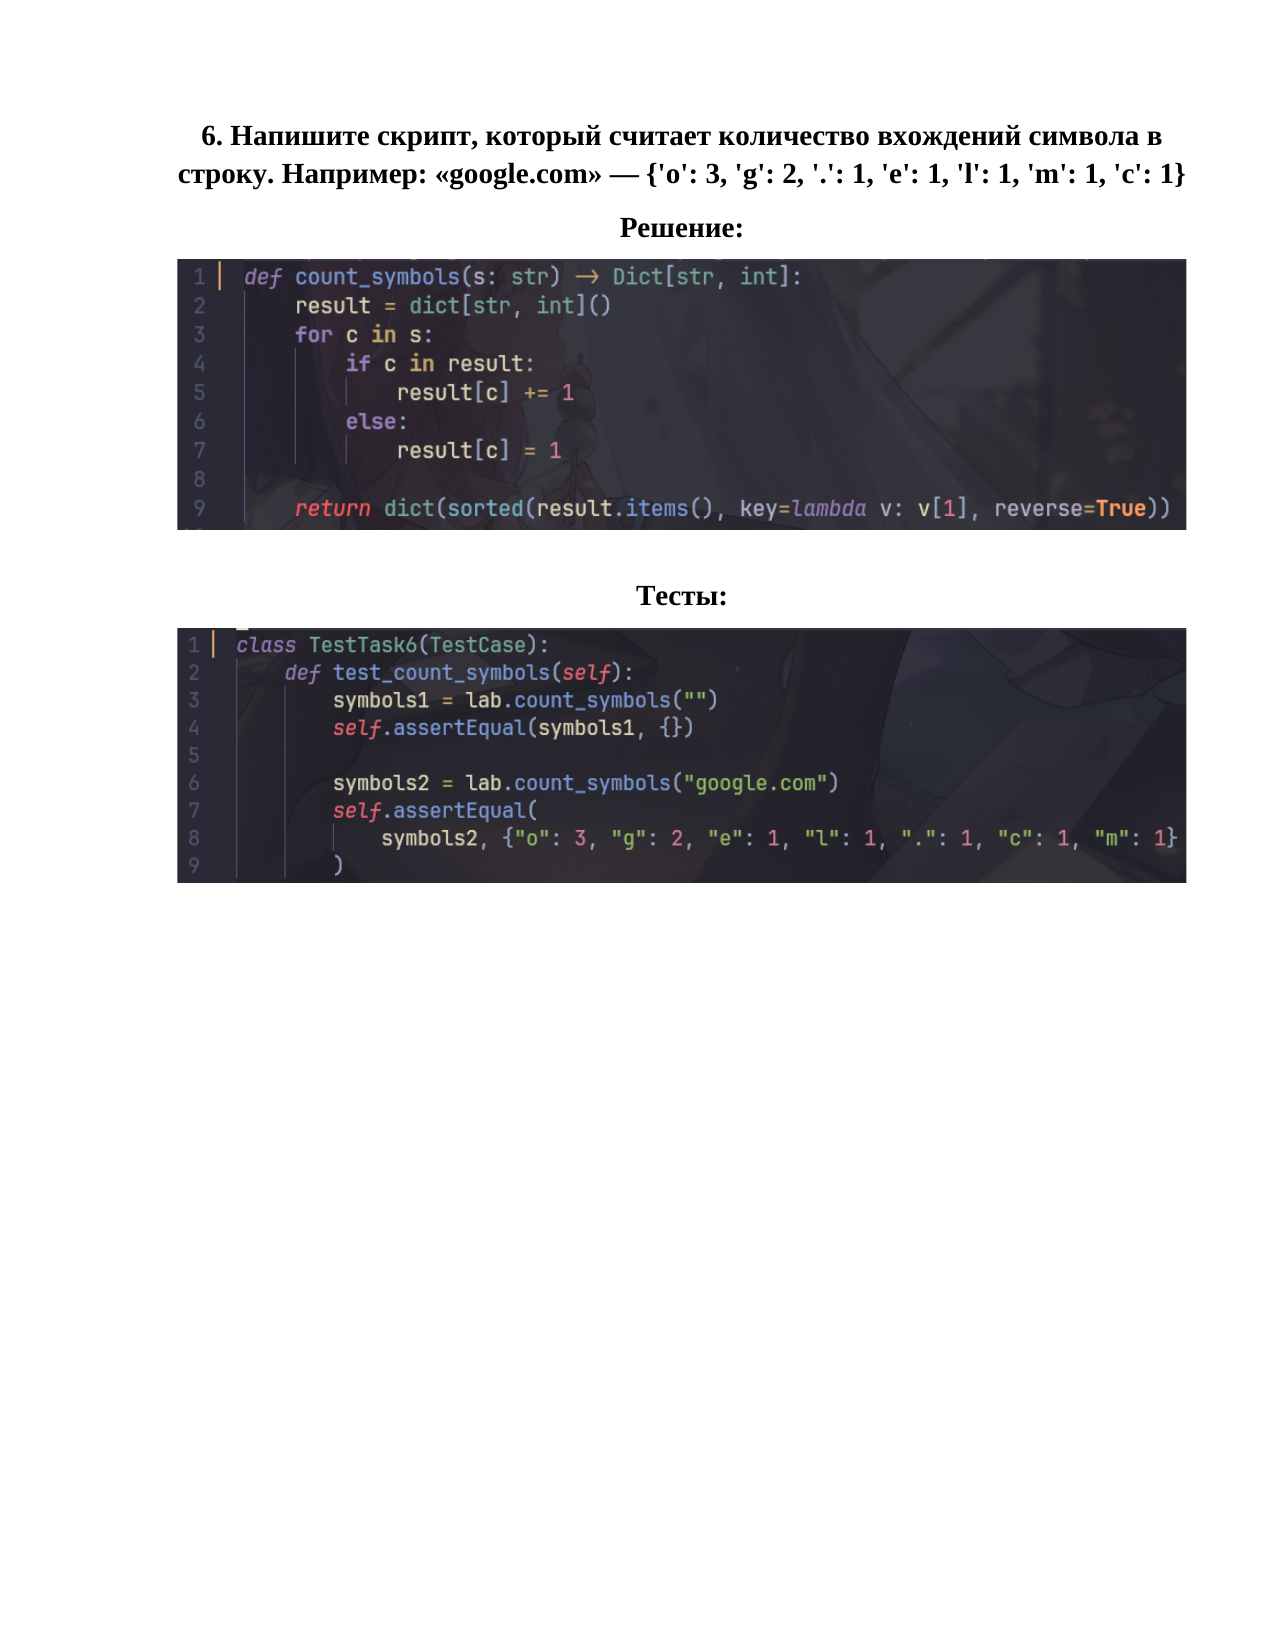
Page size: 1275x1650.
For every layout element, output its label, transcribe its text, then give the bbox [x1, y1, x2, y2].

picture [177, 259, 1187, 530]
picture [177, 628, 1187, 883]
text 6. Напишите скрипт, который считает количество вхождений символа в строку. Например: «google.com» — {'o': 3, 'g': 2, '.': 1, 'e': 1, 'l': 1, 'm': 1, 'c': 1} [177, 118, 1186, 190]
text Решение: [177, 210, 1186, 243]
text Тесты: [177, 578, 1186, 611]
